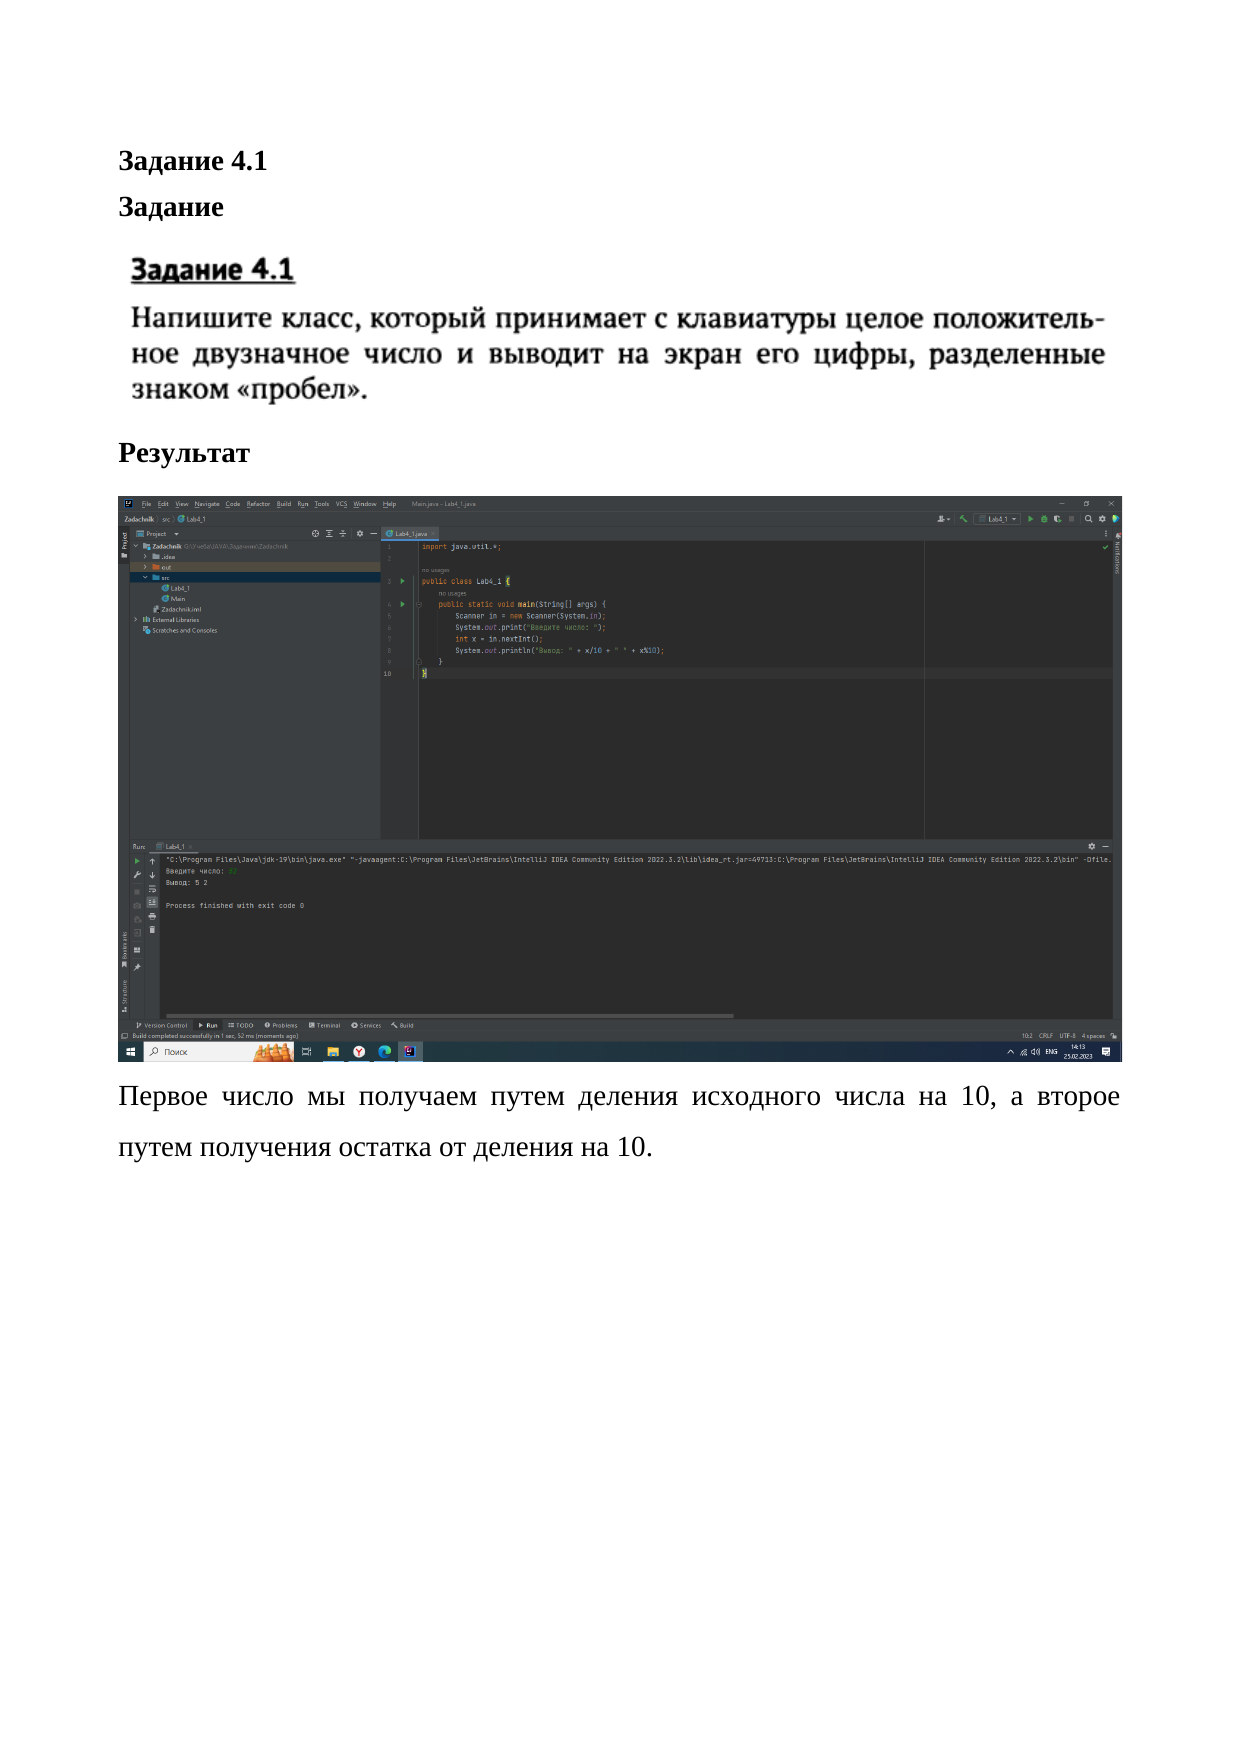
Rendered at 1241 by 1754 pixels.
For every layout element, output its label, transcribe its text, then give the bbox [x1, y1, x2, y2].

text Первое число мы получаем путем деления исходного числа на 10, а второе путем получения остатка от деления на 10. [118, 1062, 1122, 1162]
subtitle Задание 4.1 [118, 143, 1122, 177]
subtitle Результат [118, 418, 1122, 468]
picture [118, 496, 1123, 1062]
subtitle Задание [118, 189, 1122, 223]
picture [118, 251, 1123, 418]
